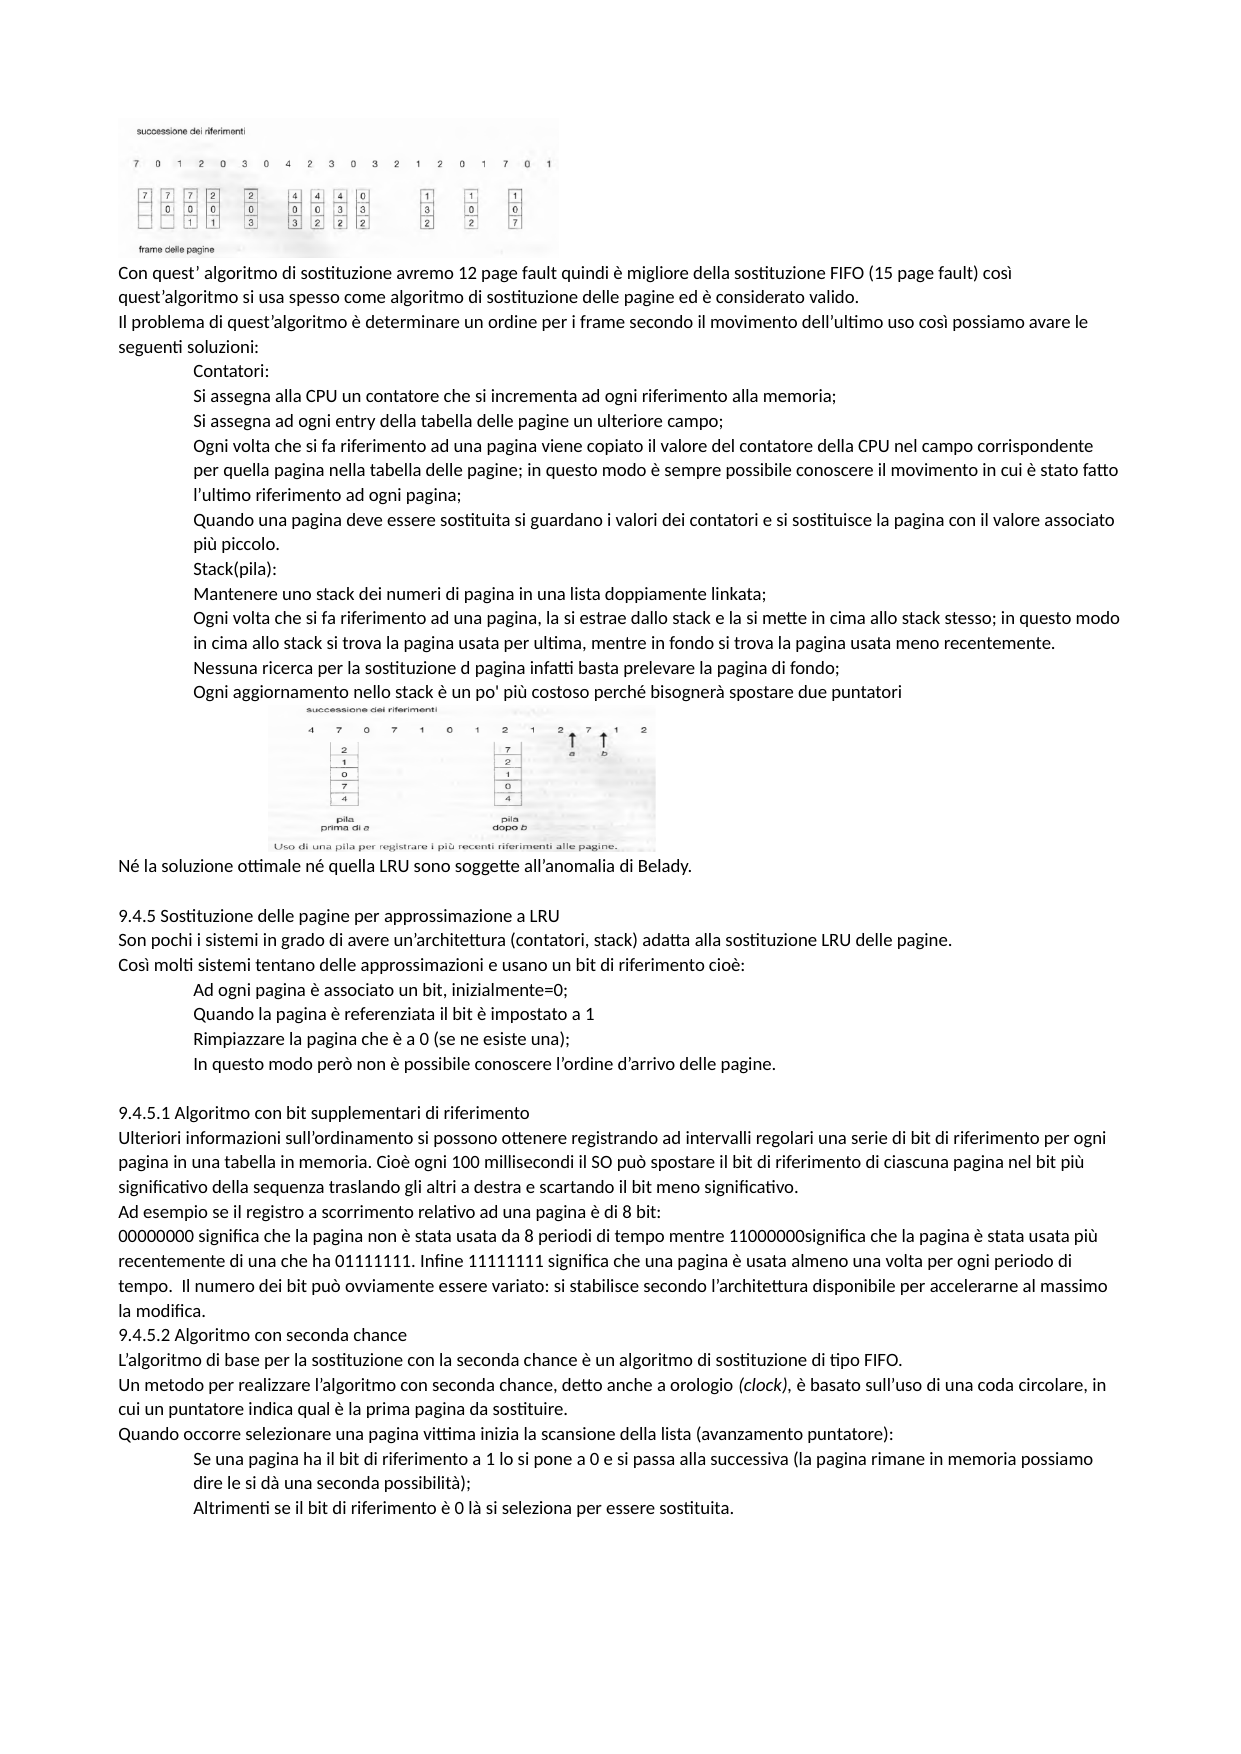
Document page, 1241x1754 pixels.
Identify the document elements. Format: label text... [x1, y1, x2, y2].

text Con quest’ algoritmo di sostituzione avremo 12 page fault quindi è migliore della sostituzione FIFO (15 page fault) così quest’algoritmo si usa spesso come algoritmo di sostituzione delle pagine ed è considerato valido. [118, 261, 1122, 308]
text 9.4.5.1 Algoritmo con bit supplementari di riferimento [118, 1101, 1122, 1124]
list Ogni aggiornamento nello stack è un po' più costoso perché bisognerà spostare due puntatori [193, 681, 1122, 703]
picture [118, 118, 559, 258]
text Son pochi i sistemi in grado di avere un’architettura (contatori, stack) adatta alla sostituzione LRU delle pagine. [118, 928, 1122, 951]
text 9.4.5 Sostituzione delle pagine per approssimazione a LRU [118, 904, 1122, 927]
list Stack(pila): [193, 557, 1122, 580]
list In questo modo però non è possibile conoscere l’ordine d’arrivo delle pagine. [193, 1052, 1122, 1075]
text Un metodo per realizzare l’algoritmo con seconda chance, detto anche a orologio (clock), è basato sull’uso di una coda circolare, in cui un puntatore indica qual è la prima pagina da sostituire. [118, 1373, 1122, 1420]
list Nessuna ricerca per la sostituzione d pagina infatti basta prelevare la pagina di fondo; [193, 656, 1122, 679]
text Il problema di quest’algoritmo è determinare un ordine per i frame secondo il movimento dell’ultimo uso così possiamo avare le seguenti soluzioni: [118, 310, 1122, 358]
list Se una pagina ha il bit di riferimento a 1 lo si pone a 0 e si passa alla successiva (la pagina rimane in memoria possiamo dire le si dà una seconda possibilità); [193, 1447, 1122, 1494]
picture [268, 705, 656, 852]
list Quando la pagina è referenziata il bit è impostato a 1 [193, 1002, 1122, 1025]
list Ogni volta che si fa riferimento ad una pagina, la si estrae dallo stack e la si mette in cima allo stack stesso; in questo modo in cima allo stack si trova la pagina usata per ultima, mentre in fondo si trova la pagina usata meno recentemente. [193, 607, 1122, 654]
text Ad esempio se il registro a scorrimento relativo ad una pagina è di 8 bit: [118, 1200, 1122, 1223]
text 9.4.5.2 Algoritmo con seconda chance [118, 1323, 1122, 1346]
text L’algoritmo di base per la sostituzione con la seconda chance è un algoritmo di sostituzione di tipo FIFO. [118, 1348, 1122, 1371]
list Contatori: [193, 360, 1122, 383]
text Quando occorre selezionare una pagina vittima inizia la scansione della lista (avanzamento puntatore): [118, 1422, 1122, 1445]
list Altrimenti se il bit di riferimento è 0 là si seleziona per essere sostituita. [193, 1496, 1122, 1519]
text 00000000 significa che la pagina non è stata usata da 8 periodi di tempo mentre 11000000significa che la pagina è stata usata più recentemente di una che ha 01111111. Infine 11111111 significa che una pagina è usata almeno una volta per ogni periodo di tempo. Il numero dei bit può ovviamente essere variato: si stabilisce secondo l’architettura disponibile per accelerarne al massimo la modifica. [118, 1225, 1122, 1322]
text Ulteriori informazioni sull’ordinamento si possono ottenere registrando ad intervalli regolari una serie di bit di riferimento per ogni pagina in una tabella in memoria. Cioè ogni 100 millisecondi il SO può spostare il bit di riferimento di ciascuna pagina nel bit più significativo della sequenza traslando gli altri a destra e scartando il bit meno significativo. [118, 1126, 1122, 1198]
list Ad ogni pagina è associato un bit, inizialmente=0; [193, 978, 1122, 1001]
list Si assegna ad ogni entry della tabella delle pagine un ulteriore campo; [193, 409, 1122, 432]
text Così molti sistemi tentano delle approssimazioni e usano un bit di riferimento cioè: [118, 953, 1122, 976]
list Rimpiazzare la pagina che è a 0 (se ne esiste una); [193, 1027, 1122, 1050]
list Quando una pagina deve essere sostituita si guardano i valori dei contatori e si sostituisce la pagina con il valore associato più piccolo. [193, 508, 1122, 555]
text Né la soluzione ottimale né quella LRU sono soggette all’anomalia di Belady. [118, 854, 1122, 877]
list Mantenere uno stack dei numeri di pagina in una lista doppiamente linkata; [193, 582, 1122, 605]
list Ogni volta che si fa riferimento ad una pagina viene copiato il valore del contatore della CPU nel campo corrispondente per quella pagina nella tabella delle pagine; in questo modo è sempre possibile conoscere il movimento in cui è stato fatto l’ultimo riferimento ad ogni pagina; [193, 434, 1122, 506]
list Si assegna alla CPU un contatore che si incrementa ad ogni riferimento alla memoria; [193, 384, 1122, 407]
